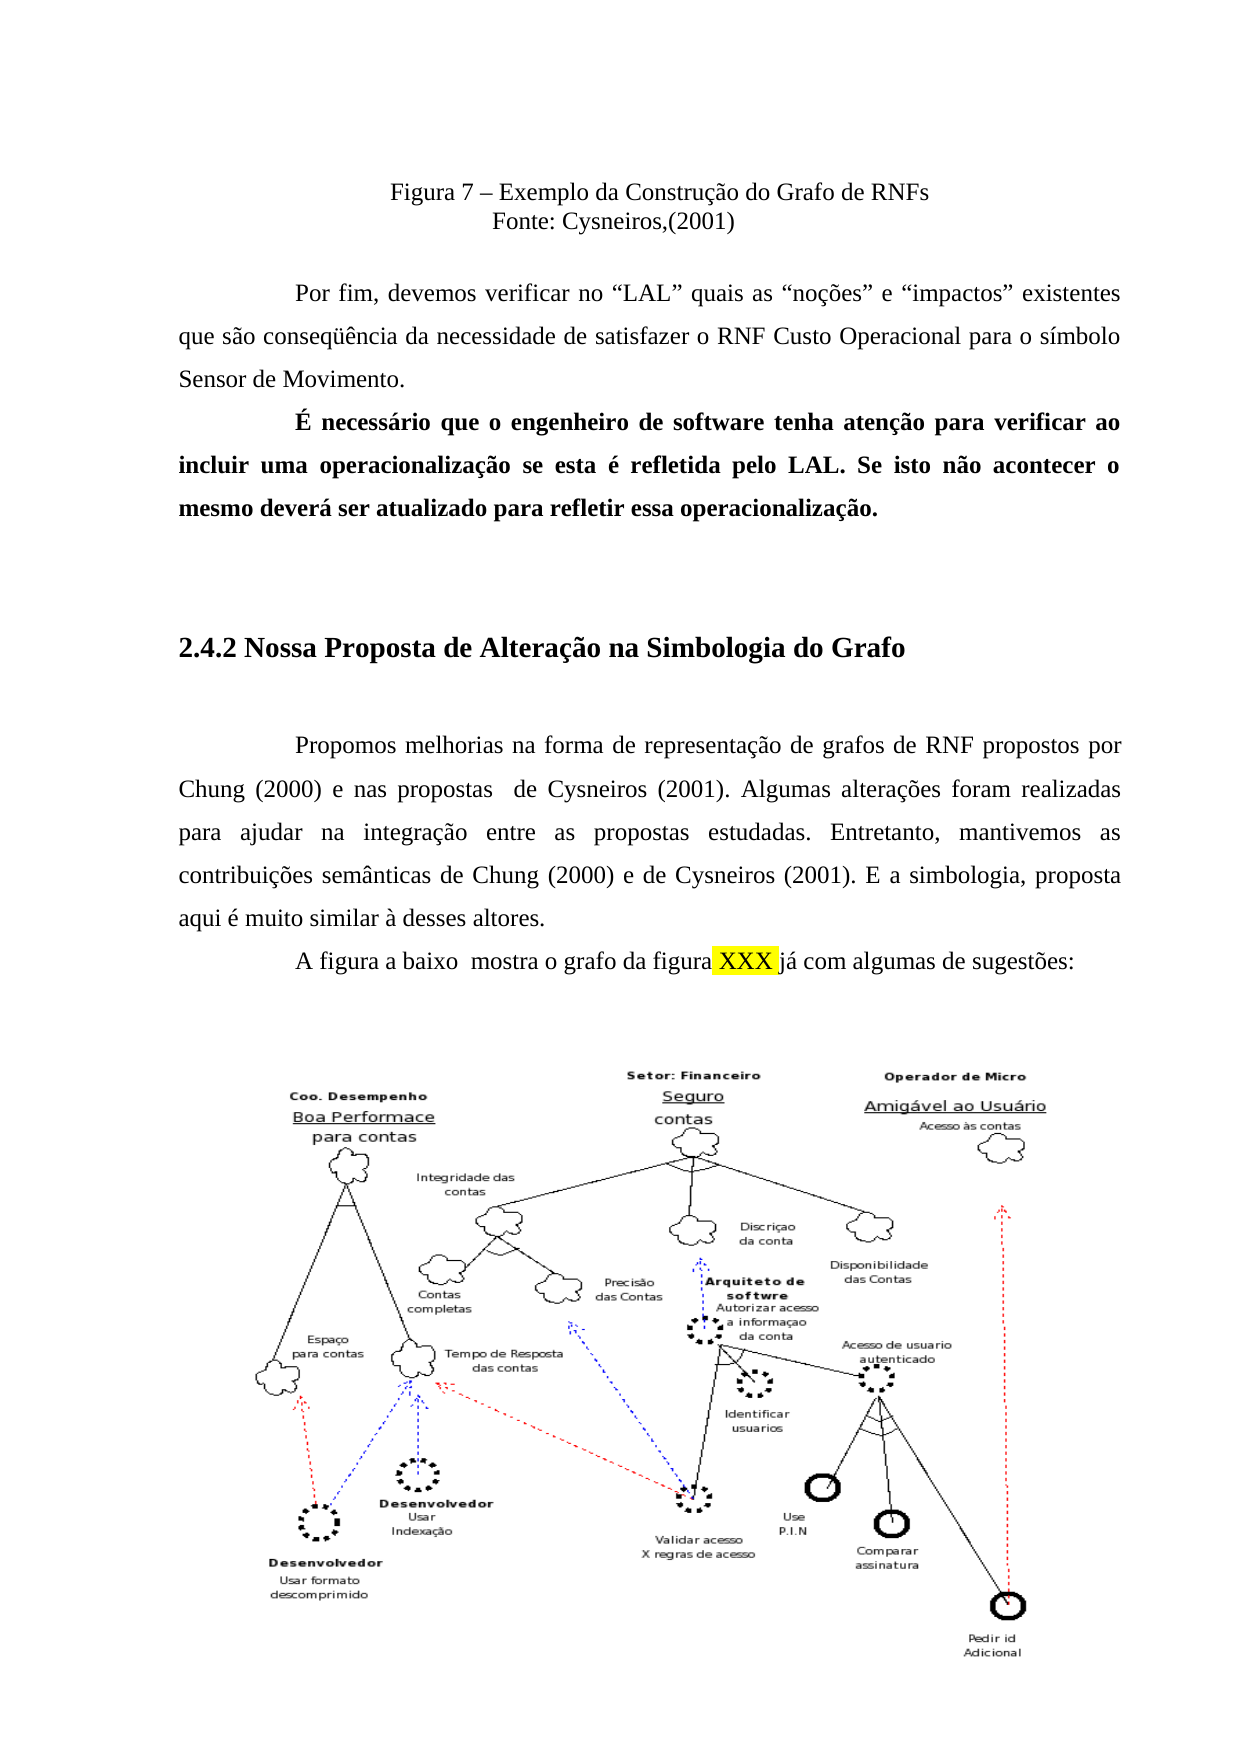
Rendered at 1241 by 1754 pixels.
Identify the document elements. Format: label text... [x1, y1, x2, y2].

text Fonte: Cysneiros,(2001) [104, 206, 1122, 235]
text Figura 7 – Exemplo da Construção do Grafo de RNFs [178, 177, 1122, 206]
text Propomos melhorias na forma de representação de grafos de RNF propostos por Chung (2000) e nas propostas de Cysneiros (2001). Algumas alterações foram realizadas para ajudar na integração entre as propostas estudadas. Entretanto, mantivemos as contribuições semânticas de Chung (2000) e de Cysneiros (2001). E a simbologia, proposta aqui é muito similar à desses altores. [178, 731, 1122, 932]
text A figura a baixo mostra o grafo da figura XXX já com algumas de sugestões: [178, 946, 1122, 975]
text É necessário que o engenheiro de software tenha atenção para verificar ao incluir uma operacionalização se esta é refletida pelo LAL. Se isto não acontecer o mesmo deverá ser atualizado para refletir essa operacionalização. [178, 407, 1122, 522]
picture [253, 1064, 1047, 1663]
text 2.4.2 Nossa Proposta de Alteração na Simbologia do Grafo [178, 630, 1122, 663]
text Por fim, devemos verificar no “LAL” quais as “noções” e “impactos” existentes que são conseqüência da necessidade de satisfazer o RNF Custo Operacional para o símbolo Sensor de Movimento. [178, 278, 1122, 393]
